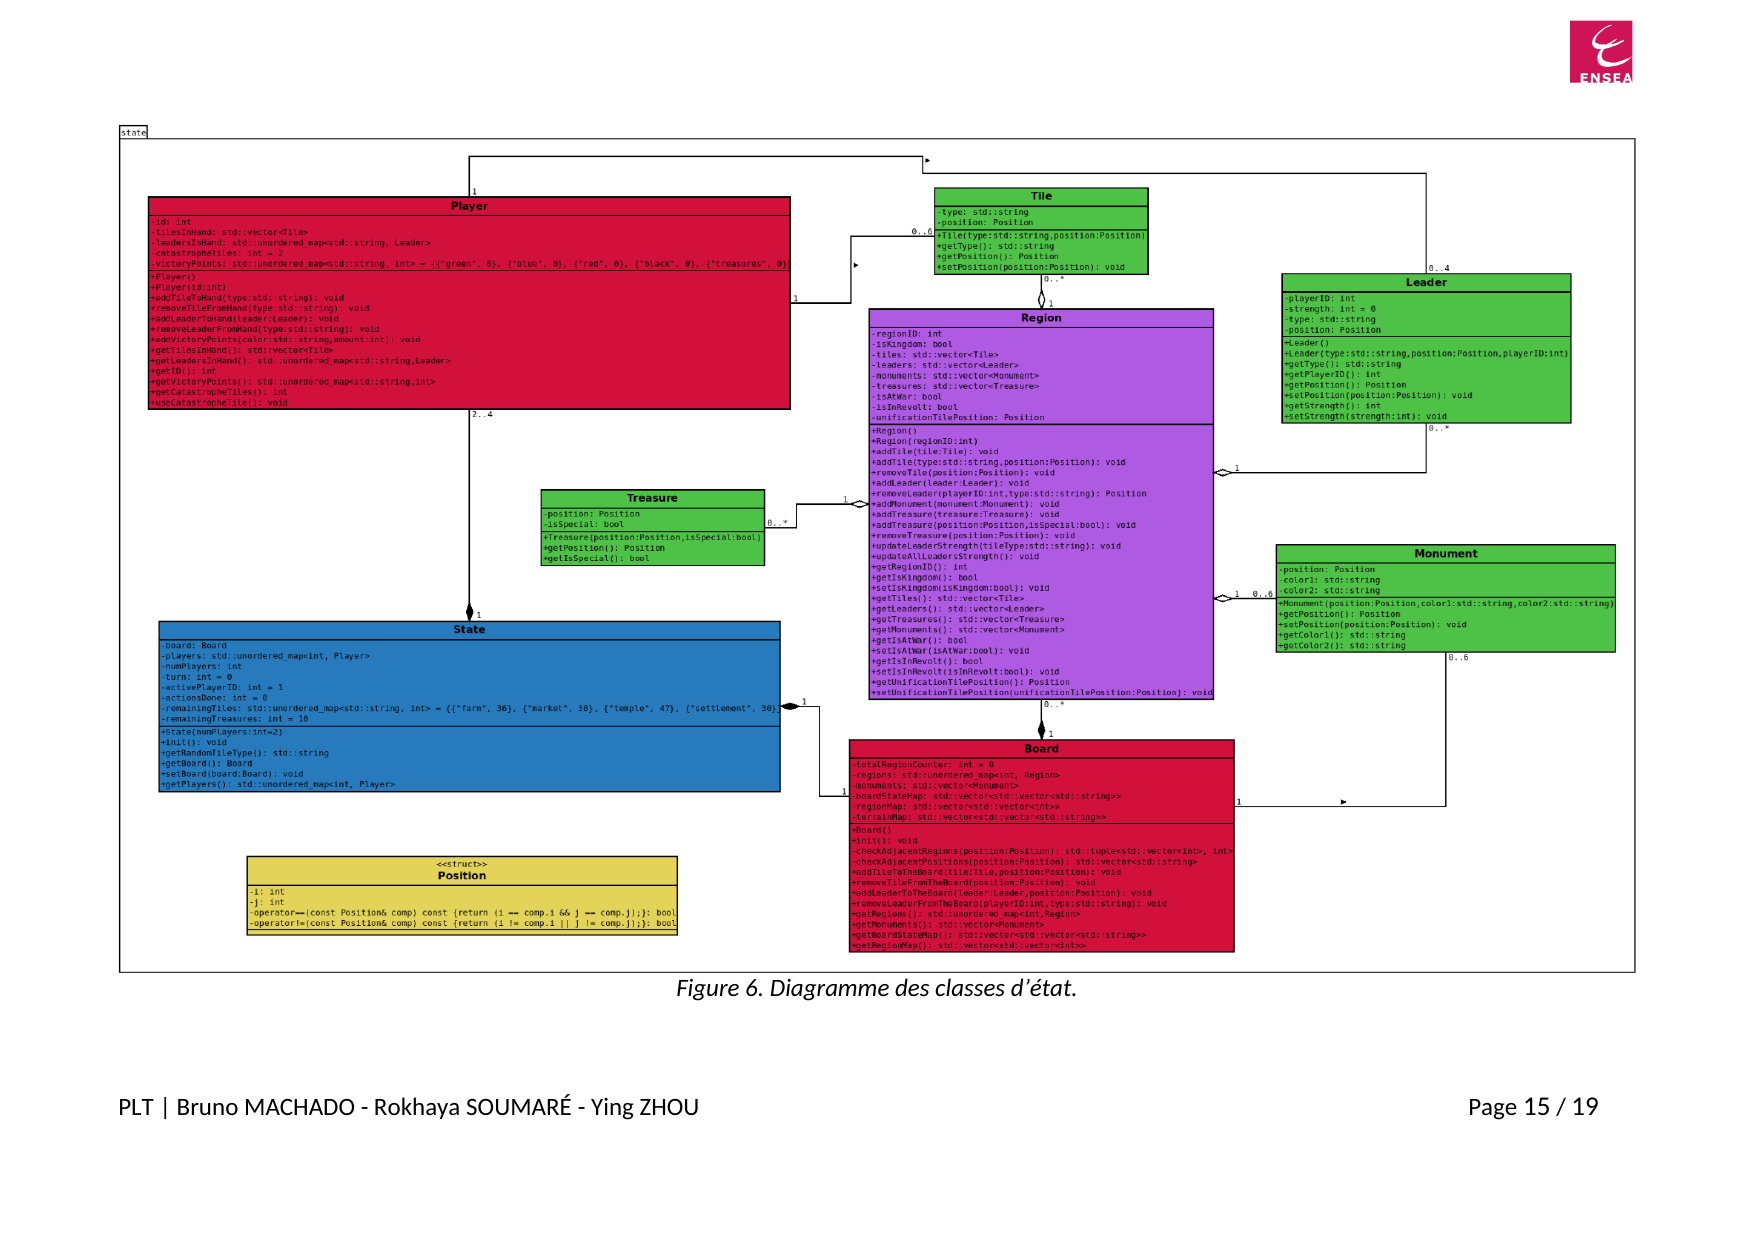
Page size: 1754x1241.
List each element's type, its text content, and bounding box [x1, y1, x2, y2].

picture [118, 124, 1636, 973]
picture [1568, 18, 1635, 84]
text Figure 6. Diagramme des classes d’état. [118, 973, 1636, 1003]
